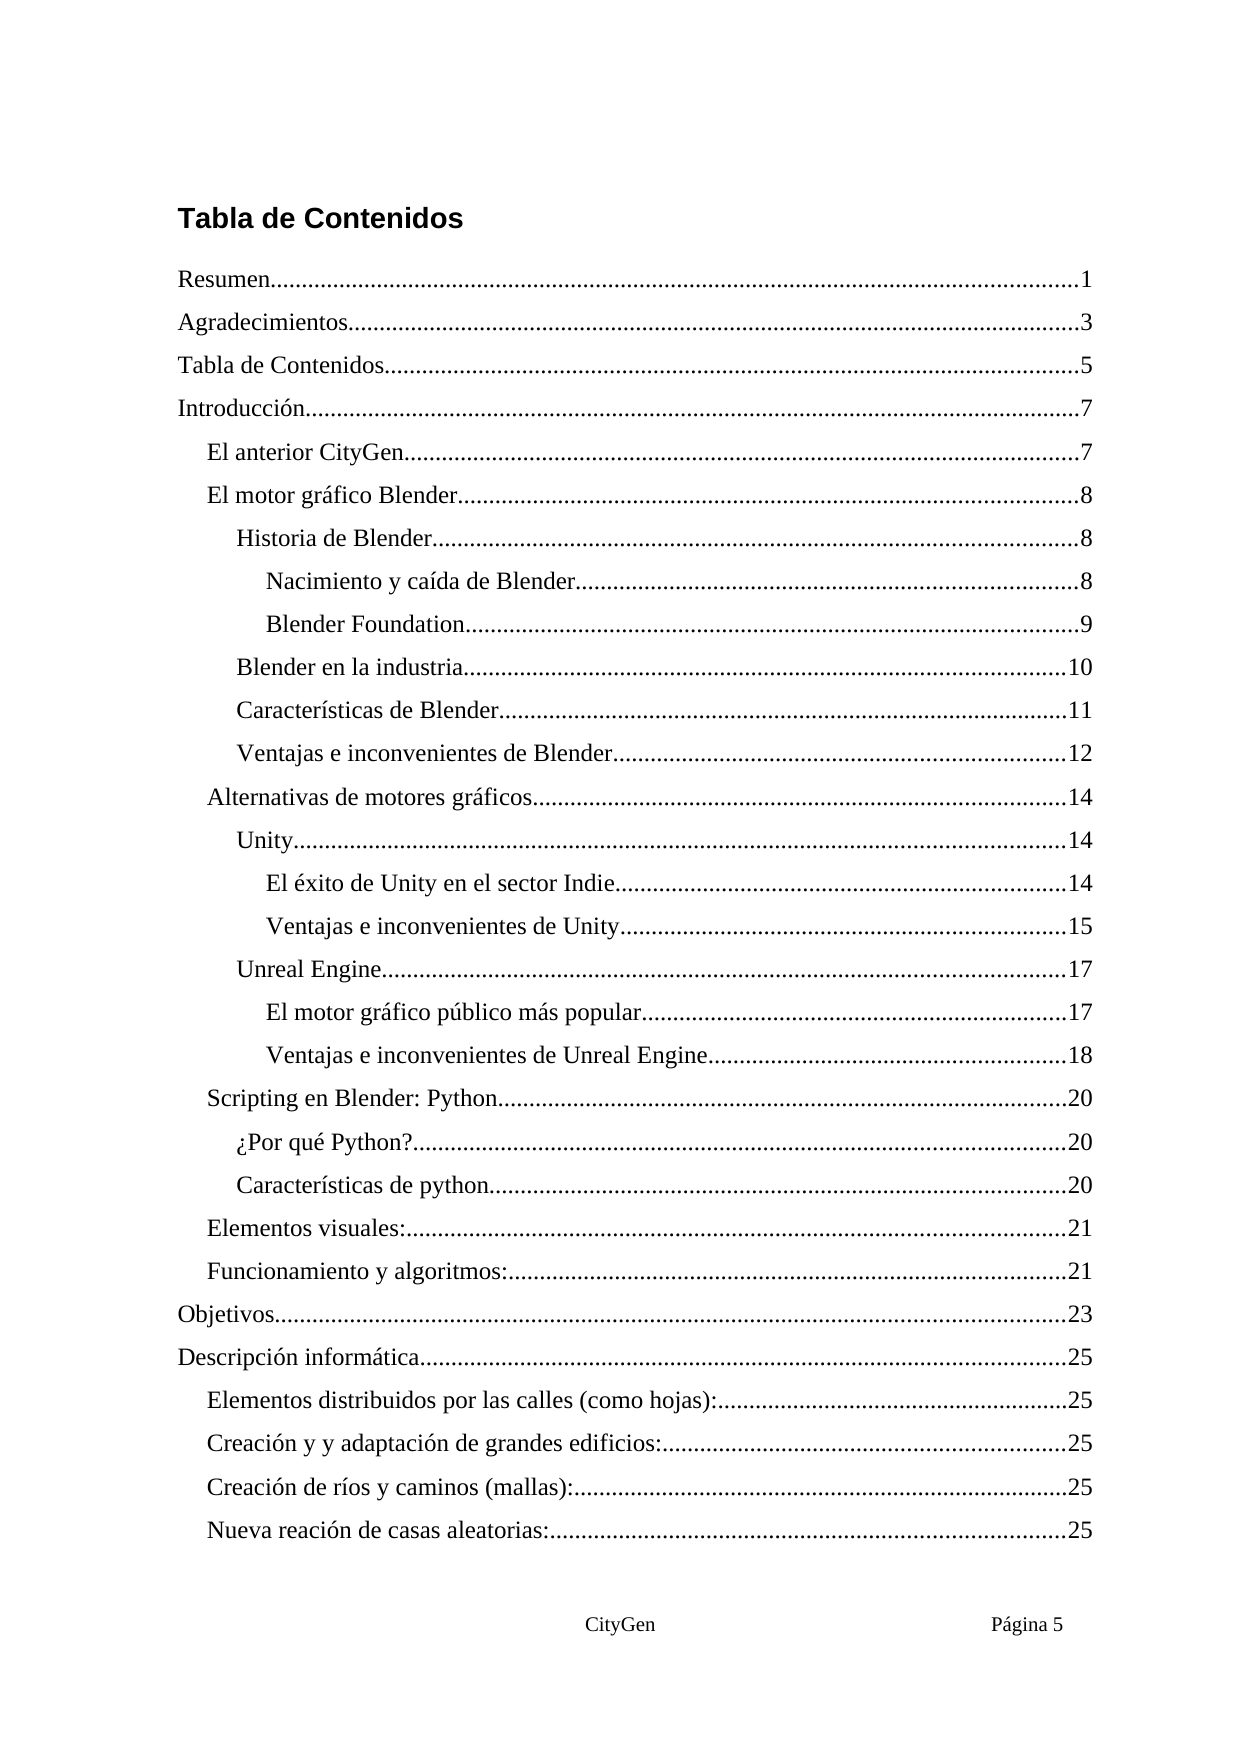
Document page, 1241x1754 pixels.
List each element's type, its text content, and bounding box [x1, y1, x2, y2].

text Unreal Engine 17 [236, 954, 1093, 983]
text Scripting en Blender: Python 20 [207, 1083, 1093, 1112]
text Creación de ríos y caminos (mallas): 25 [207, 1472, 1093, 1500]
text Resumen 1 [177, 264, 1093, 293]
text Introducción 7 [177, 393, 1093, 422]
text Nueva reación de casas aleatorias: 25 [207, 1515, 1093, 1543]
text Nacimiento y caída de Blender 8 [266, 566, 1093, 595]
text Funcionamiento y algoritmos: 21 [207, 1256, 1093, 1285]
text El éxito de Unity en el sector Indie 14 [266, 868, 1093, 897]
text Alternativas de motores gráficos 14 [207, 782, 1093, 810]
text El anterior CityGen 7 [207, 437, 1093, 465]
text El motor gráfico Blender 8 [207, 480, 1093, 508]
text Ventajas e inconvenientes de Blender 12 [236, 738, 1093, 767]
text Descripción informática 25 [177, 1342, 1093, 1371]
text Blender en la industria 10 [236, 652, 1093, 681]
text ¿Por qué Python? 20 [236, 1127, 1093, 1155]
text Objetivos 23 [177, 1299, 1093, 1328]
text Creación y y adaptación de grandes edificios: 25 [207, 1428, 1093, 1457]
text Elementos distribuidos por las calles (como hojas): 25 [207, 1385, 1093, 1414]
text Elementos visuales: 21 [207, 1213, 1093, 1242]
text Historia de Blender 8 [236, 523, 1093, 552]
text Características de Blender 11 [236, 695, 1093, 724]
text El motor gráfico público más popular 17 [266, 997, 1093, 1026]
text Ventajas e inconvenientes de Unity 15 [266, 911, 1093, 940]
subtitle Tabla de Contenidos [177, 201, 1093, 235]
text Unity 14 [236, 825, 1093, 853]
text Ventajas e inconvenientes de Unreal Engine 18 [266, 1040, 1093, 1069]
text Tabla de Contenidos 5 [177, 350, 1093, 379]
text Agradecimientos 3 [177, 307, 1093, 336]
text Blender Foundation 9 [266, 609, 1093, 638]
text Características de python 20 [236, 1170, 1093, 1198]
